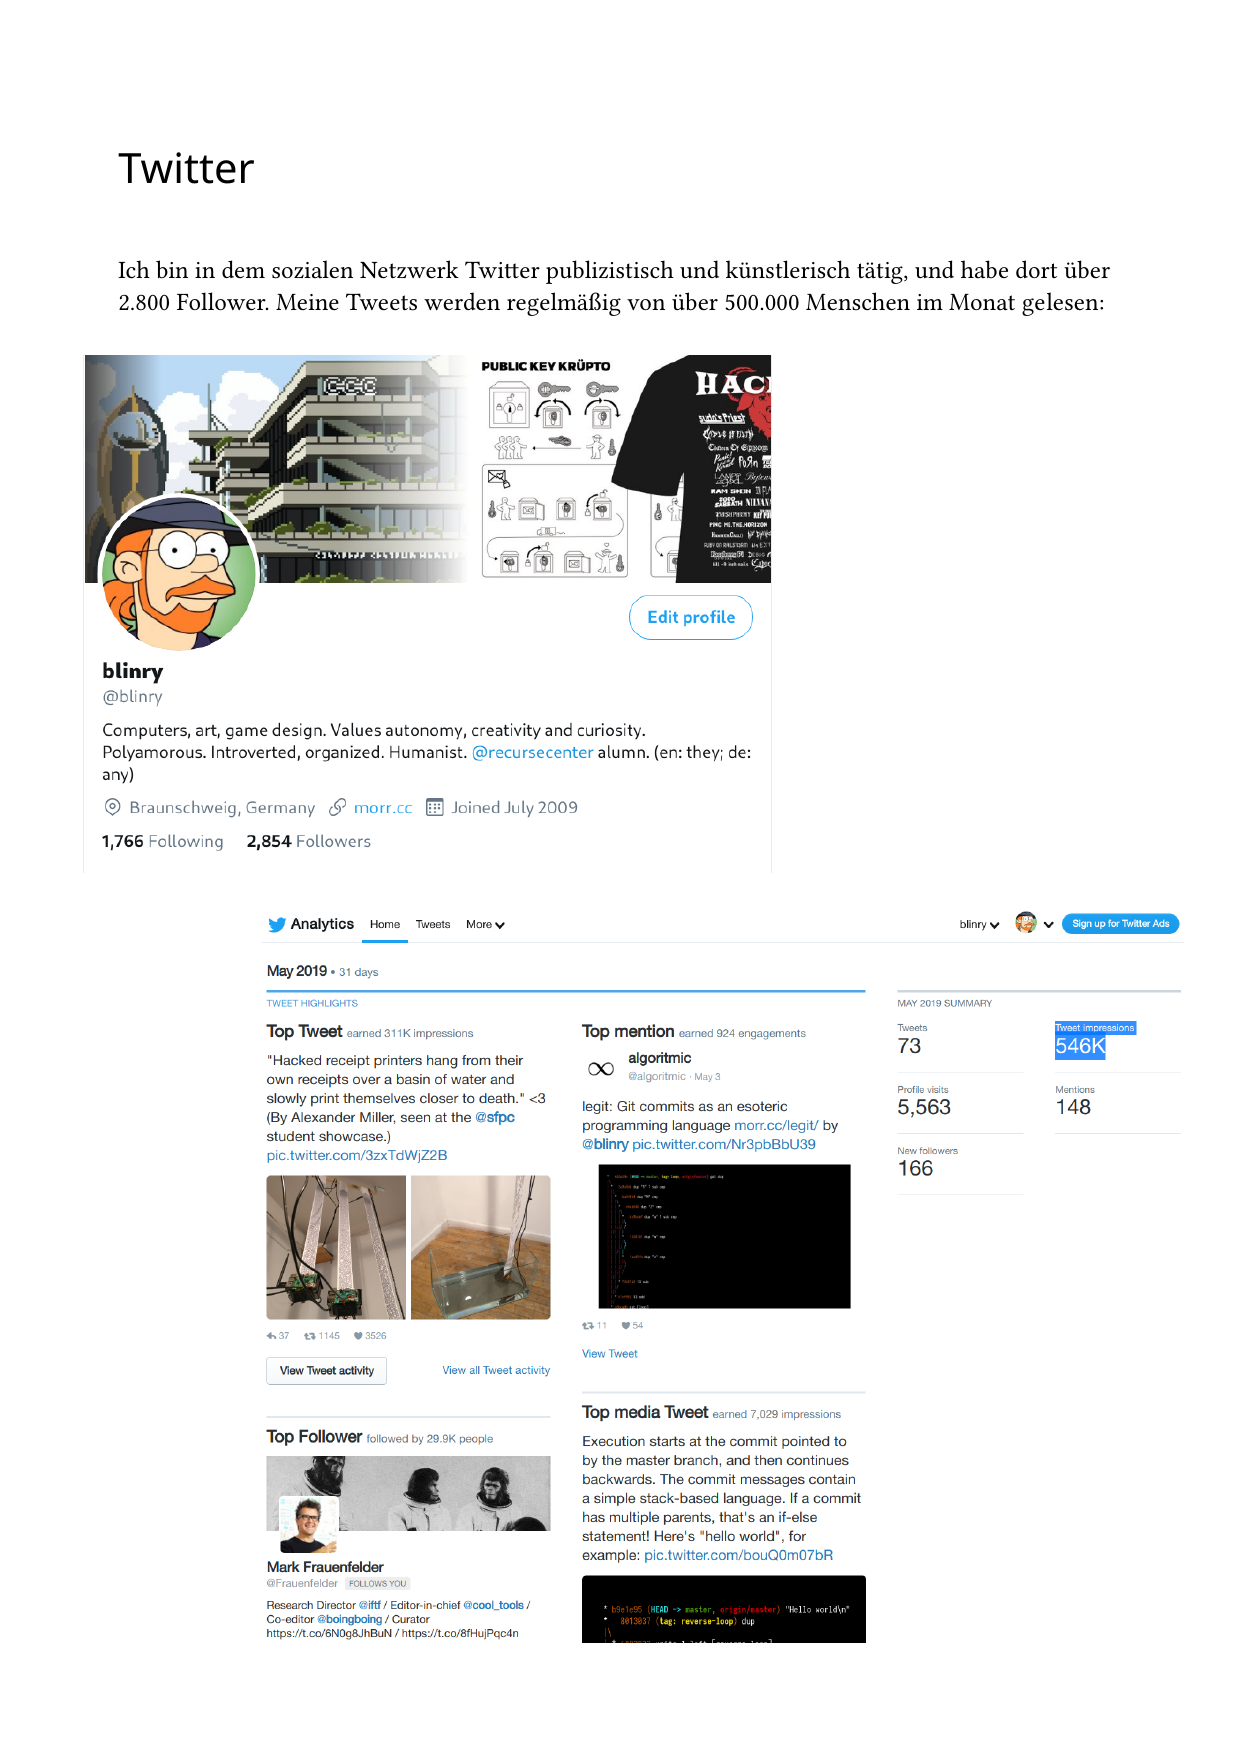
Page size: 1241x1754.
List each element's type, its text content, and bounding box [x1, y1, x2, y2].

subtitle Twitter [118, 139, 1122, 196]
text Ich bin in dem sozialen Netzwerk Twitter publizistisch und künstlerisch tätig, und habe dort über 2.800 Follower. Meine Tweets werden regelmäßig von über 500.000 Menschen im Monat gelesen: [118, 256, 1122, 317]
picture [262, 907, 1184, 1643]
picture [75, 355, 782, 873]
